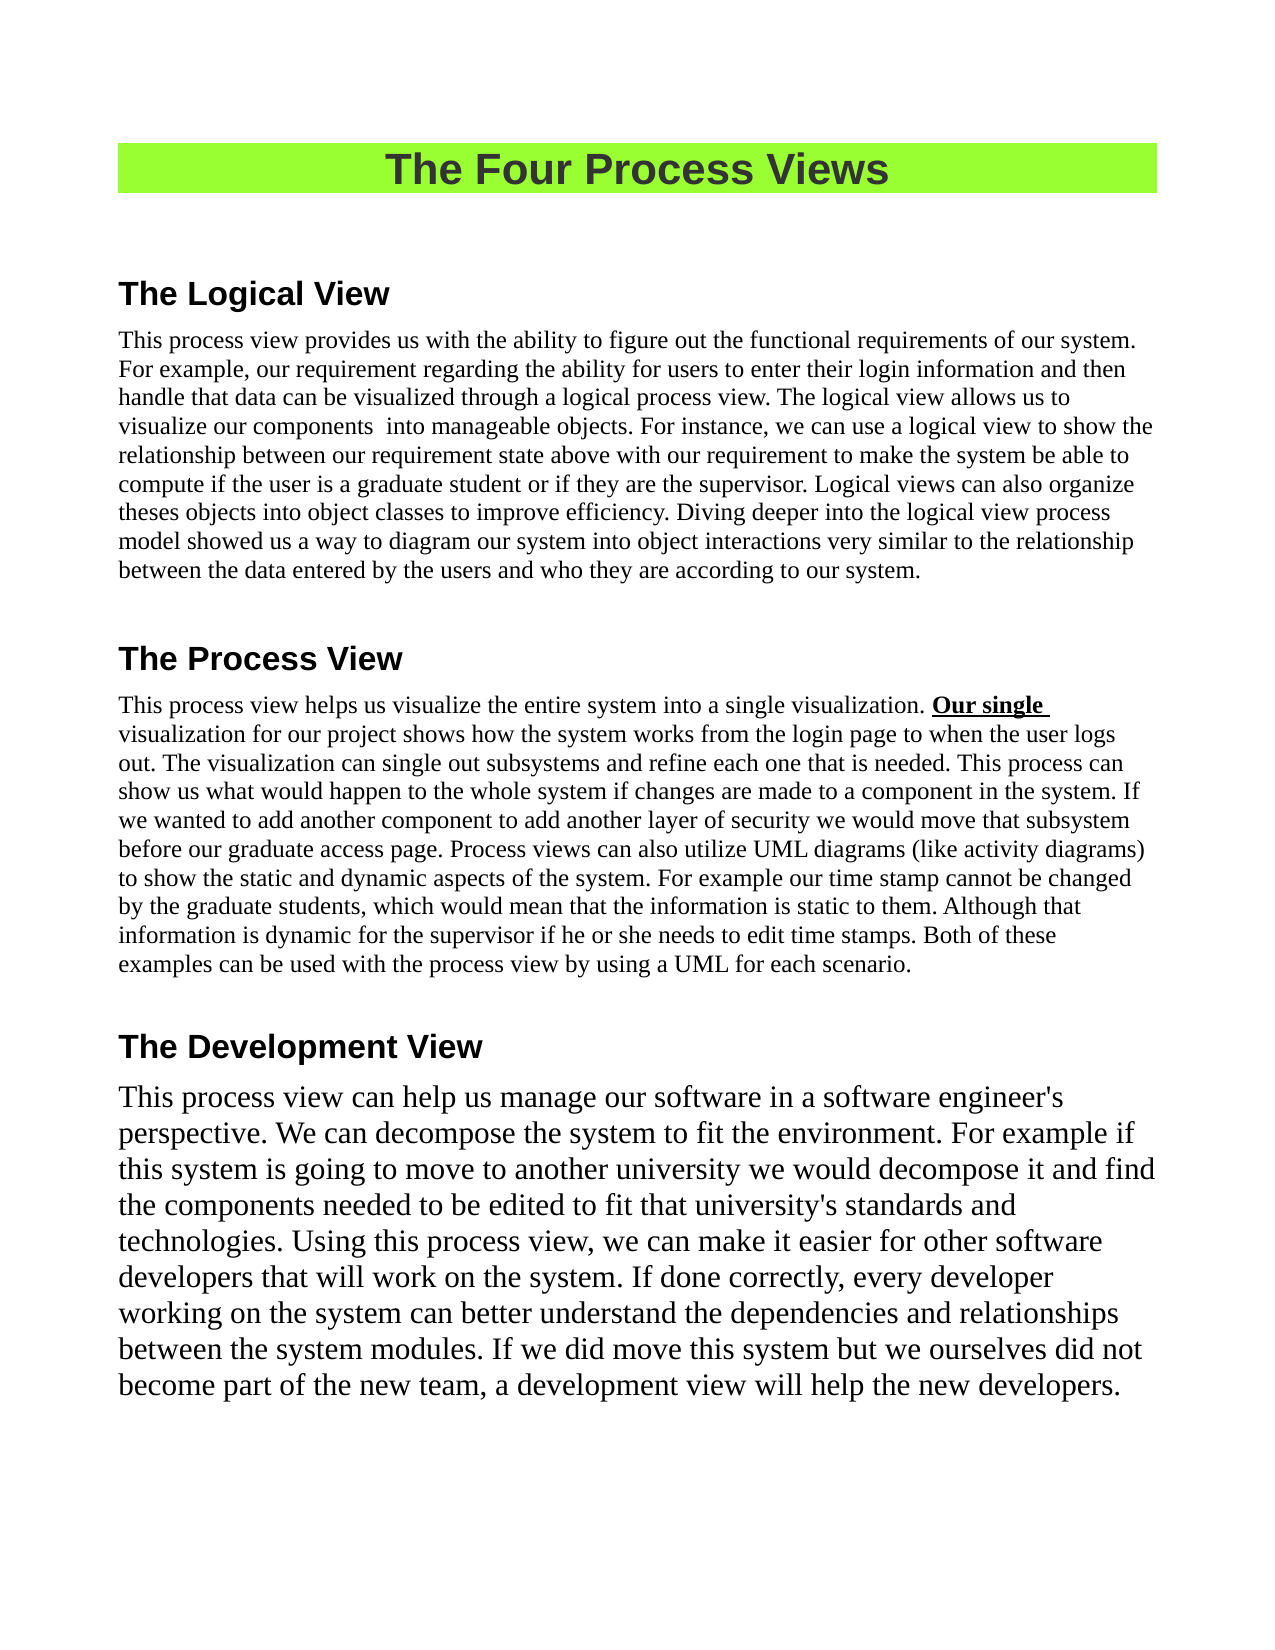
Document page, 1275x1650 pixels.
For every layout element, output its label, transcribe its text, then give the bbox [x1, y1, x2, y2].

text This process view helps us visualize the entire system into a single visualization. Our single visualization for our project shows how the system works from the login page to when the user logs out. The visualization can single out subsystems and refine each one that is needed. This process can show us what would happen to the whole system if changes are made to a component in the system. If we wanted to add another component to add another layer of security we would move that subsystem before our graduate access page. Process views can also utilize UML diagrams (like activity diagrams) to show the static and dynamic aspects of the system. For example our time stamp cannot be changed by the graduate students, which would mean that the information is static to them. Although that information is dynamic for the supervisor if he or she needs to edit time stamps. Both of these examples can be used with the process view by using a UML for each scenario. [118, 690, 1157, 978]
text This process view provides us with the ability to figure out the functional requirements of our system. For example, our requirement regarding the ability for users to enter their login information and then handle that data can be visualized through a logical process view. The logical view allows us to visualize our components into manageable objects. For instance, we can use a logical view to show the relationship between our requirement state above with our requirement to make the system be able to compute if the user is a graduate student or if they are the supervisor. Logical views can also organize theses objects into object classes to improve efficiency. Diving deeper into the logical view process model showed us a way to diagram our system into object interactions very similar to the relationship between the data entered by the users and who they are according to our system. [118, 325, 1157, 584]
text This process view can help us manage our software in a software engineer's perspective. We can decompose the system to fit the environment. For example if this system is going to move to another university we would decompose it and find the components needed to be edited to fit that university's standards and technologies. Using this process view, we can make it easier for other software developers that will work on the system. If done correctly, every developer working on the system can better understand the dependencies and relationships between the system modules. If we did move this system but we ourselves did not become part of the new team, a development view will help the new developers. [118, 1078, 1157, 1402]
subtitle The Process View [118, 639, 1157, 678]
subtitle The Four Process Views [118, 143, 1157, 193]
subtitle The Development View [118, 1027, 1157, 1066]
subtitle The Logical View [118, 274, 1157, 312]
